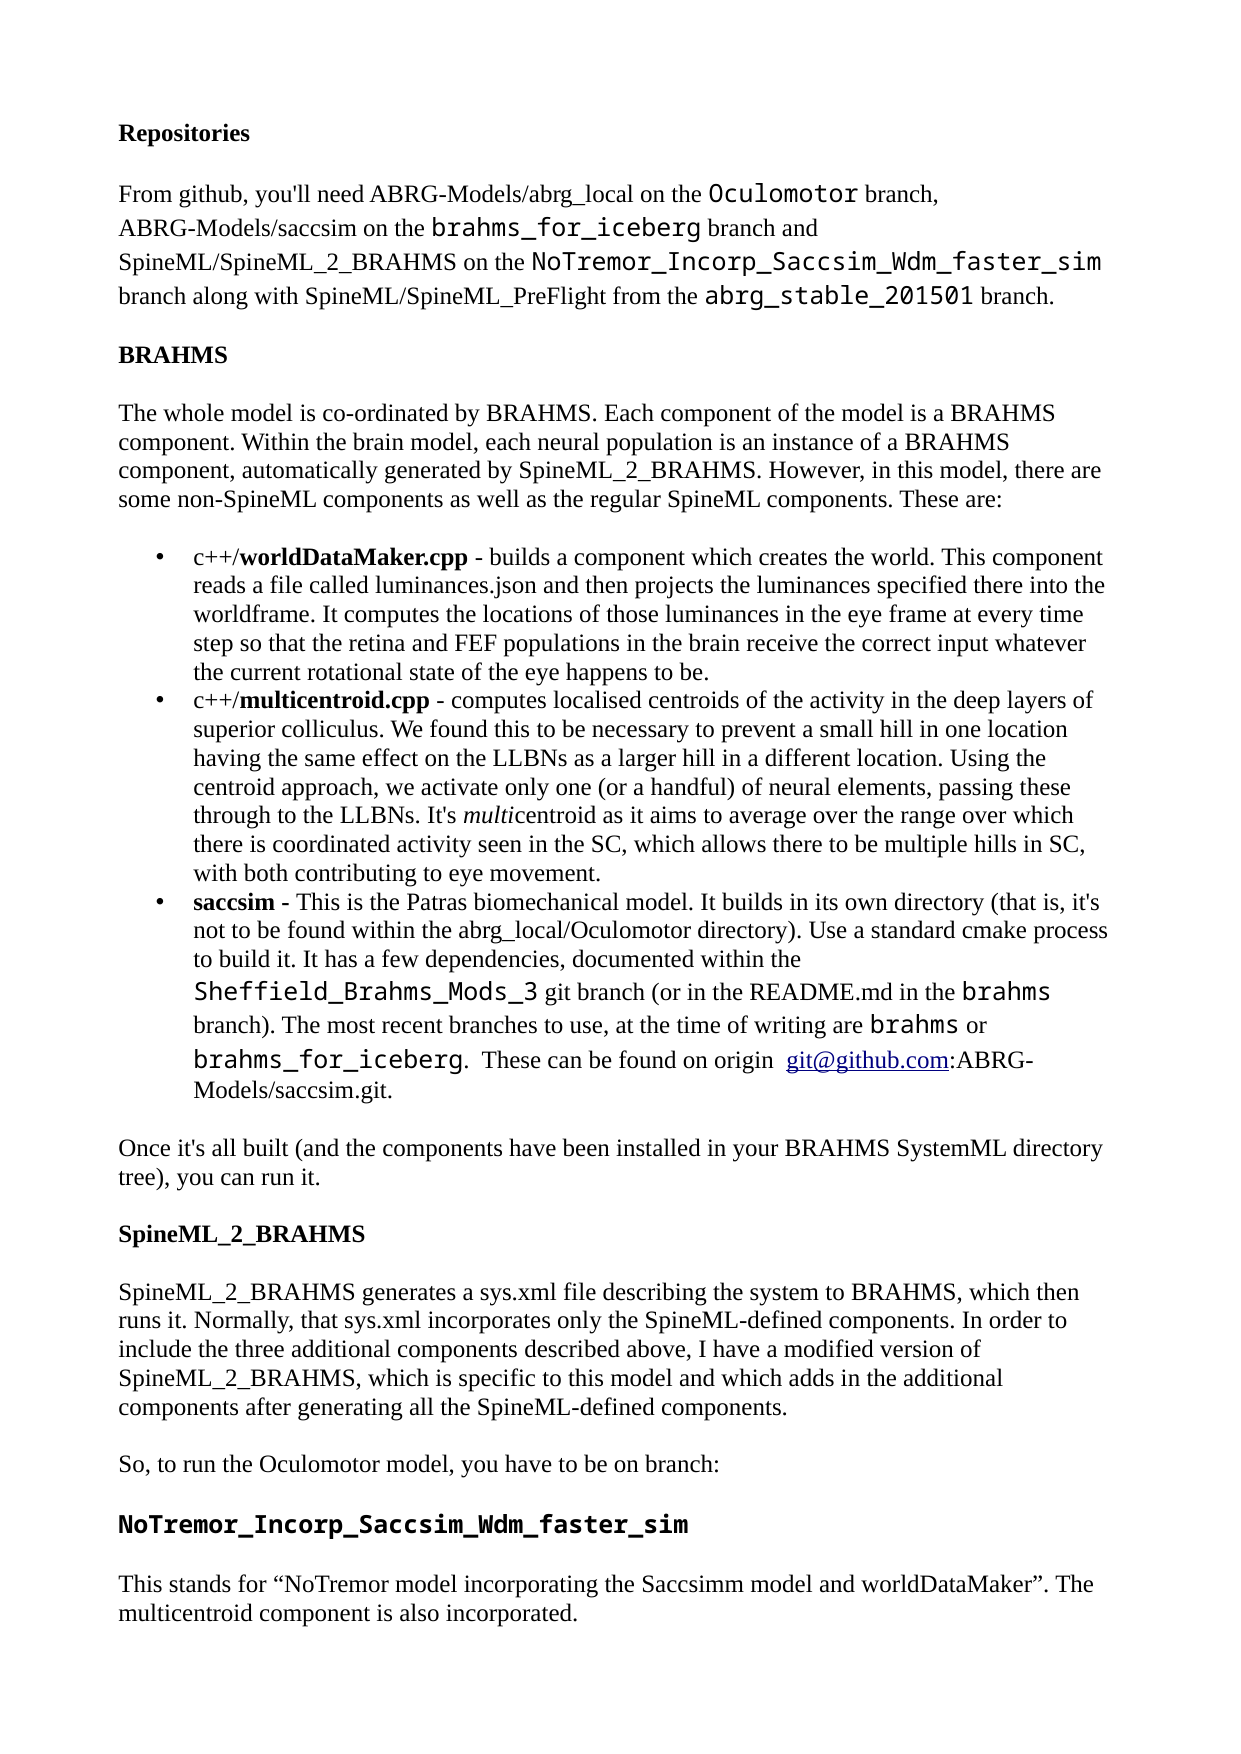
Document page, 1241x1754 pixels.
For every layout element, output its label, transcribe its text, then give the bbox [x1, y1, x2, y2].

text Once it's all built (and the components have been installed in your BRAHMS SystemML directory tree), you can run it. [118, 1133, 1122, 1190]
text From github, you'll need ABRG-Models/abrg_local on the Oculomotor branch, ABRG-Models/saccsim on the brahms_for_iceberg branch and SpineML/SpineML_2_BRAHMS on the NoTremor_Incorp_Saccsim_Wdm_faster_sim branch along with SpineML/SpineML_PreFlight from the abrg_stable_201501 branch. [118, 176, 1122, 312]
text So, to run the Oculomotor model, you have to be on branch: [118, 1449, 1122, 1478]
text SpineML_2_BRAHMS [118, 1219, 1122, 1248]
text Repositories [118, 118, 1122, 147]
text SpineML_2_BRAHMS generates a sys.xml file describing the system to BRAHMS, which then runs it. Normally, that sys.xml incorporates only the SpineML-defined components. In order to include the three additional components described above, I have a modified version of SpineML_2_BRAHMS, which is specific to this model and which adds in the additional components after generating all the SpineML-defined components. [118, 1277, 1122, 1420]
text BRAHMS [118, 341, 1122, 369]
text This stands for “NoTremor model incorporating the Saccsimm model and worldDataMaker”. The multicentroid component is also incorporated. [118, 1569, 1122, 1627]
list saccsim - This is the Patras biomechanical model. It builds in its own directory (that is, it's not to be found within the abrg_local/Oculomotor directory). Use a standard cmake process to build it. It has a few dependencies, documented within the Sheffield_Brahms_Mods_3 git branch (or in the README.md in the brahms branch). The most recent branches to use, at the time of writing are brahms or brahms_for_iceberg. These can be found on origin git@github.com:ABRG-Models/saccsim.git. [156, 887, 1122, 1104]
text The whole model is co-ordinated by BRAHMS. Each component of the model is a BRAHMS component. Within the brain model, each neural population is an instance of a BRAHMS component, automatically generated by SpineML_2_BRAHMS. However, in this model, there are some non-SpineML components as well as the regular SpineML components. These are: [118, 398, 1122, 513]
list c++/multicentroid.cpp - computes localised centroids of the activity in the deep layers of superior colliculus. We found this to be necessary to prevent a small hill in one location having the same effect on the LLBNs as a larger hill in a different location. Using the centroid approach, we activate only one (or a handful) of neural elements, passing these through to the LLBNs. It's multicentroid as it aims to average over the range over which there is coordinated activity seen in the SC, which allows there to be multiple hills in SC, with both contributing to eye movement. [156, 686, 1122, 887]
text NoTremor_Incorp_Saccsim_Wdm_faster_sim [118, 1507, 1122, 1541]
list c++/worldDataMaker.cpp - builds a component which creates the world. This component reads a file called luminances.json and then projects the luminances specified there into the worldframe. It computes the locations of those luminances in the eye frame at every time step so that the retina and FEF populations in the brain receive the correct input whatever the current rotational state of the eye happens to be. [156, 542, 1122, 686]
